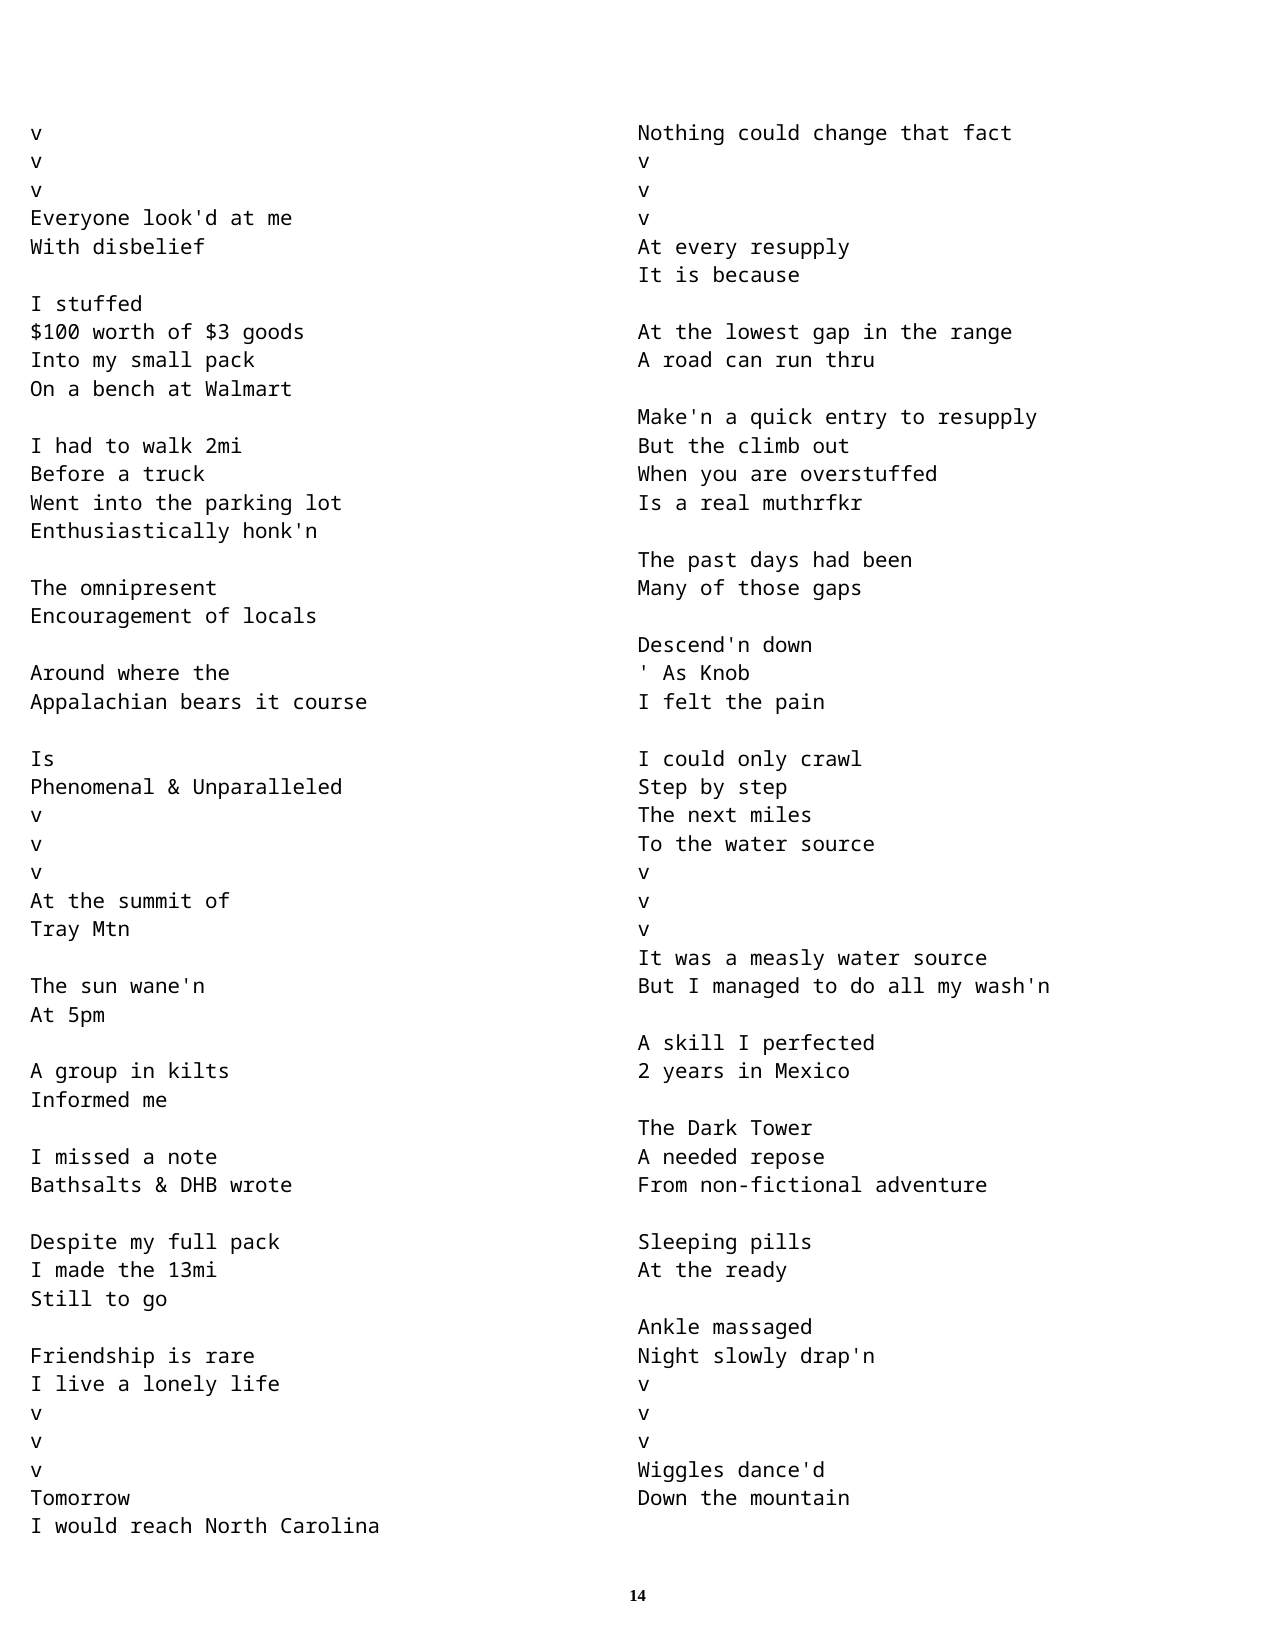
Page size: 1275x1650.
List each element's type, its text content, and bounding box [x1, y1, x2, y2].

text To the water source [637, 829, 1245, 857]
text Everyone look'd at me [30, 203, 637, 232]
text Nothing could change that fact [637, 118, 1245, 147]
text Still to go [30, 1284, 637, 1312]
text Before a truck [30, 459, 637, 488]
text The omnipresent [30, 573, 637, 602]
text Many of those gaps [637, 573, 1245, 602]
text Tray Mtn [30, 914, 637, 943]
text The next miles [637, 801, 1245, 829]
text Went into the parking lot [30, 488, 637, 516]
text Wiggles dance'd [637, 1455, 1245, 1483]
text v [30, 857, 637, 886]
text The Dark Tower [637, 1113, 1245, 1142]
text v [637, 886, 1245, 914]
text Friendship is rare [30, 1341, 637, 1369]
text v [30, 118, 637, 147]
text I missed a note [30, 1142, 637, 1170]
text v [637, 147, 1245, 175]
text I would reach North Carolina [30, 1512, 637, 1540]
text Into my small pack [30, 346, 637, 374]
text Descend'n down [637, 630, 1245, 658]
text Tomorrow [30, 1483, 637, 1512]
text Is a real muthrfkr [637, 488, 1245, 516]
text On a bench at Walmart [30, 374, 637, 402]
text When you are overstuffed [637, 459, 1245, 488]
text The past days had been [637, 545, 1245, 573]
text A skill I perfected [637, 1028, 1245, 1057]
text Around where the [30, 658, 637, 687]
text v [637, 914, 1245, 943]
text Is [30, 744, 637, 772]
text Ankle massaged [637, 1312, 1245, 1341]
text Encouragement of locals [30, 602, 637, 630]
text Phenomenal & Unparalleled [30, 772, 637, 801]
text With disbelief [30, 232, 637, 260]
text v [637, 203, 1245, 232]
text I made the 13mi [30, 1256, 637, 1284]
text From non-fictional adventure [637, 1170, 1245, 1199]
text I had to walk 2mi [30, 431, 637, 459]
text Bathsalts & DHB wrote [30, 1170, 637, 1199]
text v [637, 857, 1245, 886]
text Sleeping pills [637, 1227, 1245, 1256]
text I stuffed [30, 289, 637, 317]
text ' As Knob [637, 658, 1245, 687]
text v [637, 175, 1245, 203]
text But the climb out [637, 431, 1245, 459]
text Down the mountain [637, 1483, 1245, 1512]
text v [30, 1398, 637, 1426]
text At the ready [637, 1256, 1245, 1284]
text Despite my full pack [30, 1227, 637, 1256]
text v [30, 147, 637, 175]
text v [637, 1426, 1245, 1455]
text A group in kilts [30, 1057, 637, 1085]
text Appalachian bears it course [30, 687, 637, 715]
text At the lowest gap in the range [637, 317, 1245, 346]
text A needed repose [637, 1142, 1245, 1170]
text But I managed to do all my wash'n [637, 971, 1245, 1000]
text At every resupply [637, 232, 1245, 260]
text v [30, 1455, 637, 1483]
text I could only crawl [637, 744, 1245, 772]
text The sun wane'n [30, 971, 637, 1000]
text Step by step [637, 772, 1245, 801]
text It is because [637, 260, 1245, 289]
text v [637, 1398, 1245, 1426]
text Enthusiastically honk'n [30, 516, 637, 545]
text Informed me [30, 1085, 637, 1113]
text At 5pm [30, 1000, 637, 1028]
text A road can run thru [637, 346, 1245, 374]
text 2 years in Mexico [637, 1057, 1245, 1085]
text Make'n a quick entry to resupply [637, 402, 1245, 431]
text It was a measly water source [637, 943, 1245, 971]
text v [30, 1426, 637, 1455]
text v [30, 175, 637, 203]
text v [30, 829, 637, 857]
text At the summit of [30, 886, 637, 914]
text I felt the pain [637, 687, 1245, 715]
text v [637, 1369, 1245, 1398]
text v [30, 801, 637, 829]
text I live a lonely life [30, 1369, 637, 1398]
text $100 worth of $3 goods [30, 317, 637, 346]
text Night slowly drap'n [637, 1341, 1245, 1369]
